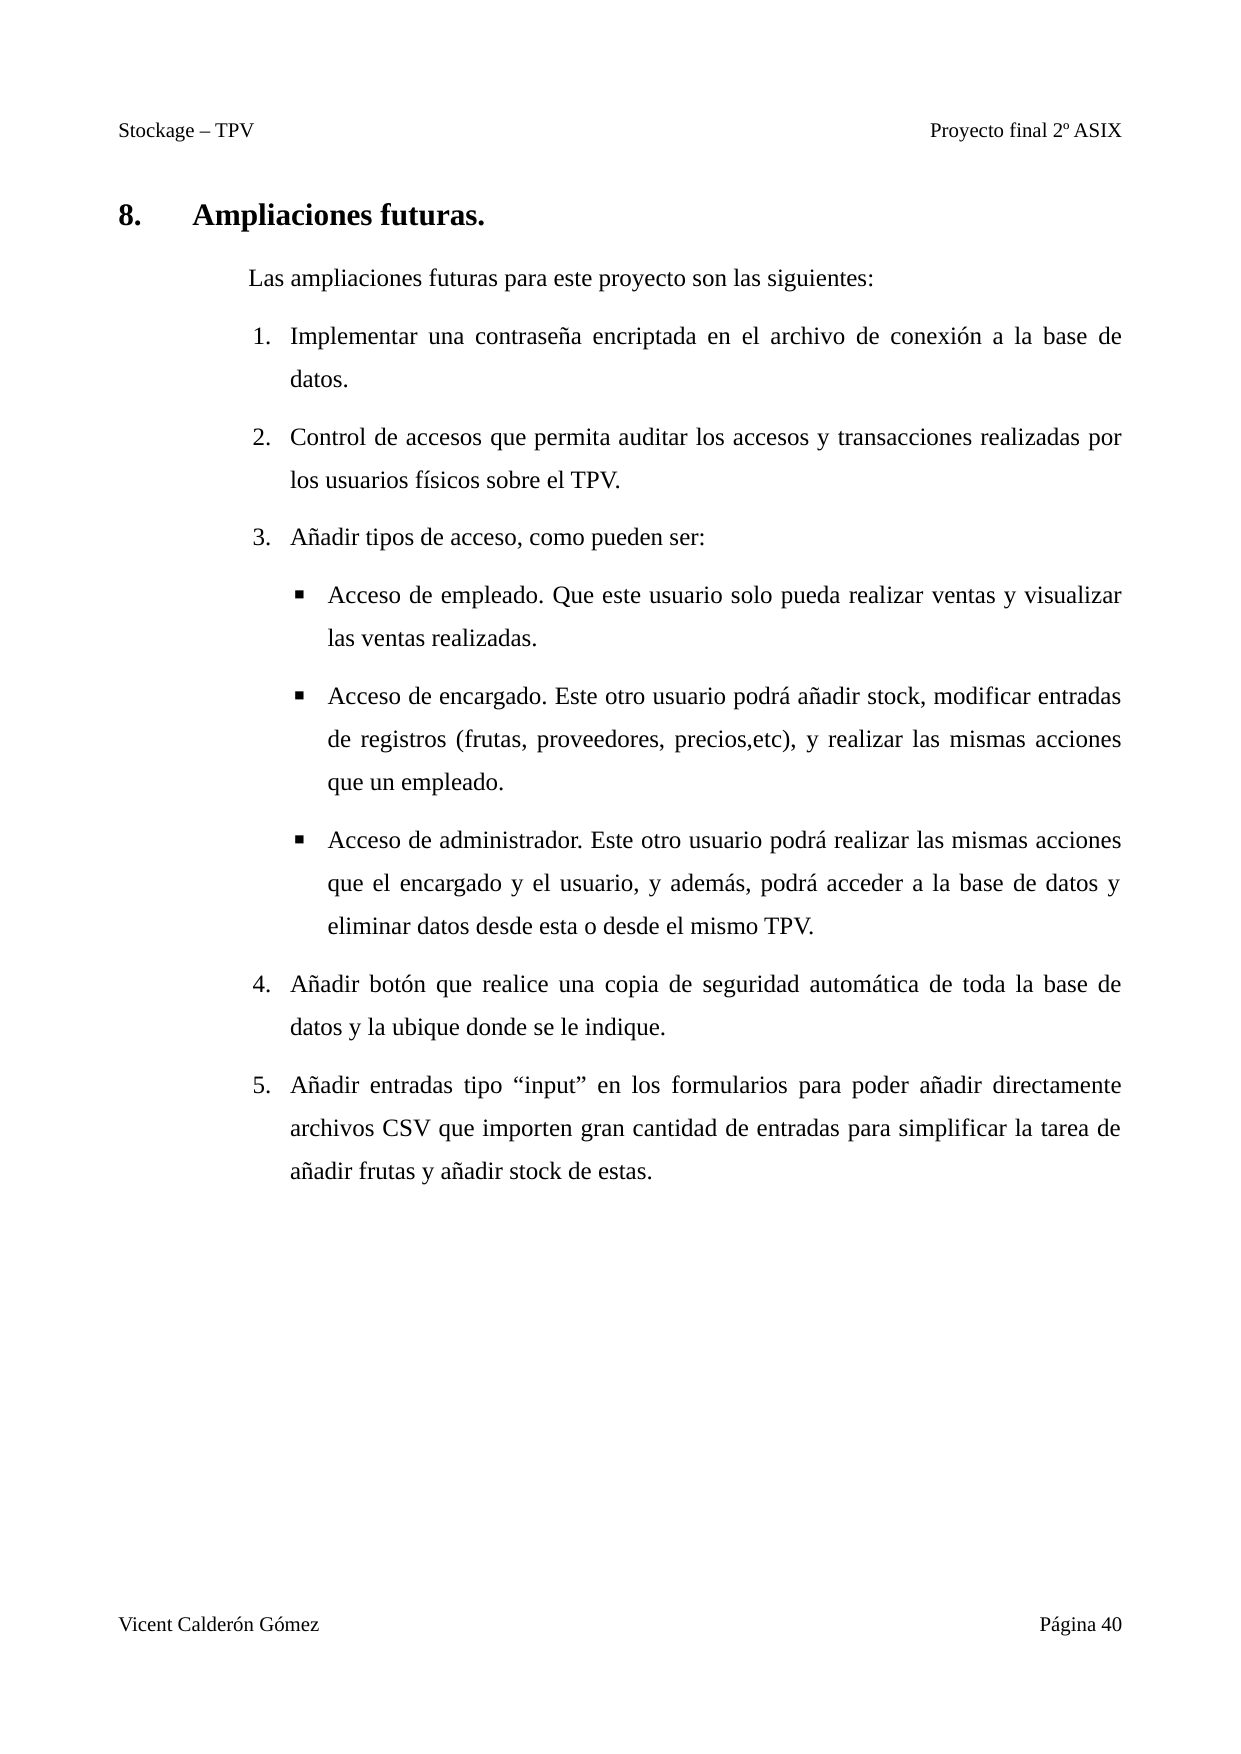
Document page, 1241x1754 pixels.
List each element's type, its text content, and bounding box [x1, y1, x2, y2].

list Acceso de administrador. Este otro usuario podrá realizar las mismas acciones que el encargado y el usuario, y además, podrá acceder a la base de datos y eliminar datos desde esta o desde el mismo TPV. [290, 825, 1122, 940]
list Añadir botón que realice una copia de seguridad automática de toda la base de datos y la ubique donde se le indique. [252, 969, 1122, 1041]
list Acceso de empleado. Que este usuario solo pueda realizar ventas y visualizar las ventas realizadas. [290, 580, 1122, 652]
subtitle Ampliaciones futuras. [118, 197, 1122, 233]
list Añadir tipos de acceso, como pueden ser: [252, 522, 1122, 551]
list Acceso de encargado. Este otro usuario podrá añadir stock, modificar entradas de registros (frutas, proveedores, precios,etc), y realizar las mismas acciones que un empleado. [290, 681, 1122, 796]
list Control de accesos que permita auditar los accesos y transacciones realizadas por los usuarios físicos sobre el TPV. [252, 422, 1122, 493]
list Implementar una contraseña encriptada en el archivo de conexión a la base de datos. [252, 321, 1122, 393]
list Añadir entradas tipo “input” en los formularios para poder añadir directamente archivos CSV que importen gran cantidad de entradas para simplificar la tarea de añadir frutas y añadir stock de estas. [252, 1070, 1122, 1185]
text Las ampliaciones futuras para este proyecto son las siguientes: [177, 263, 1122, 292]
